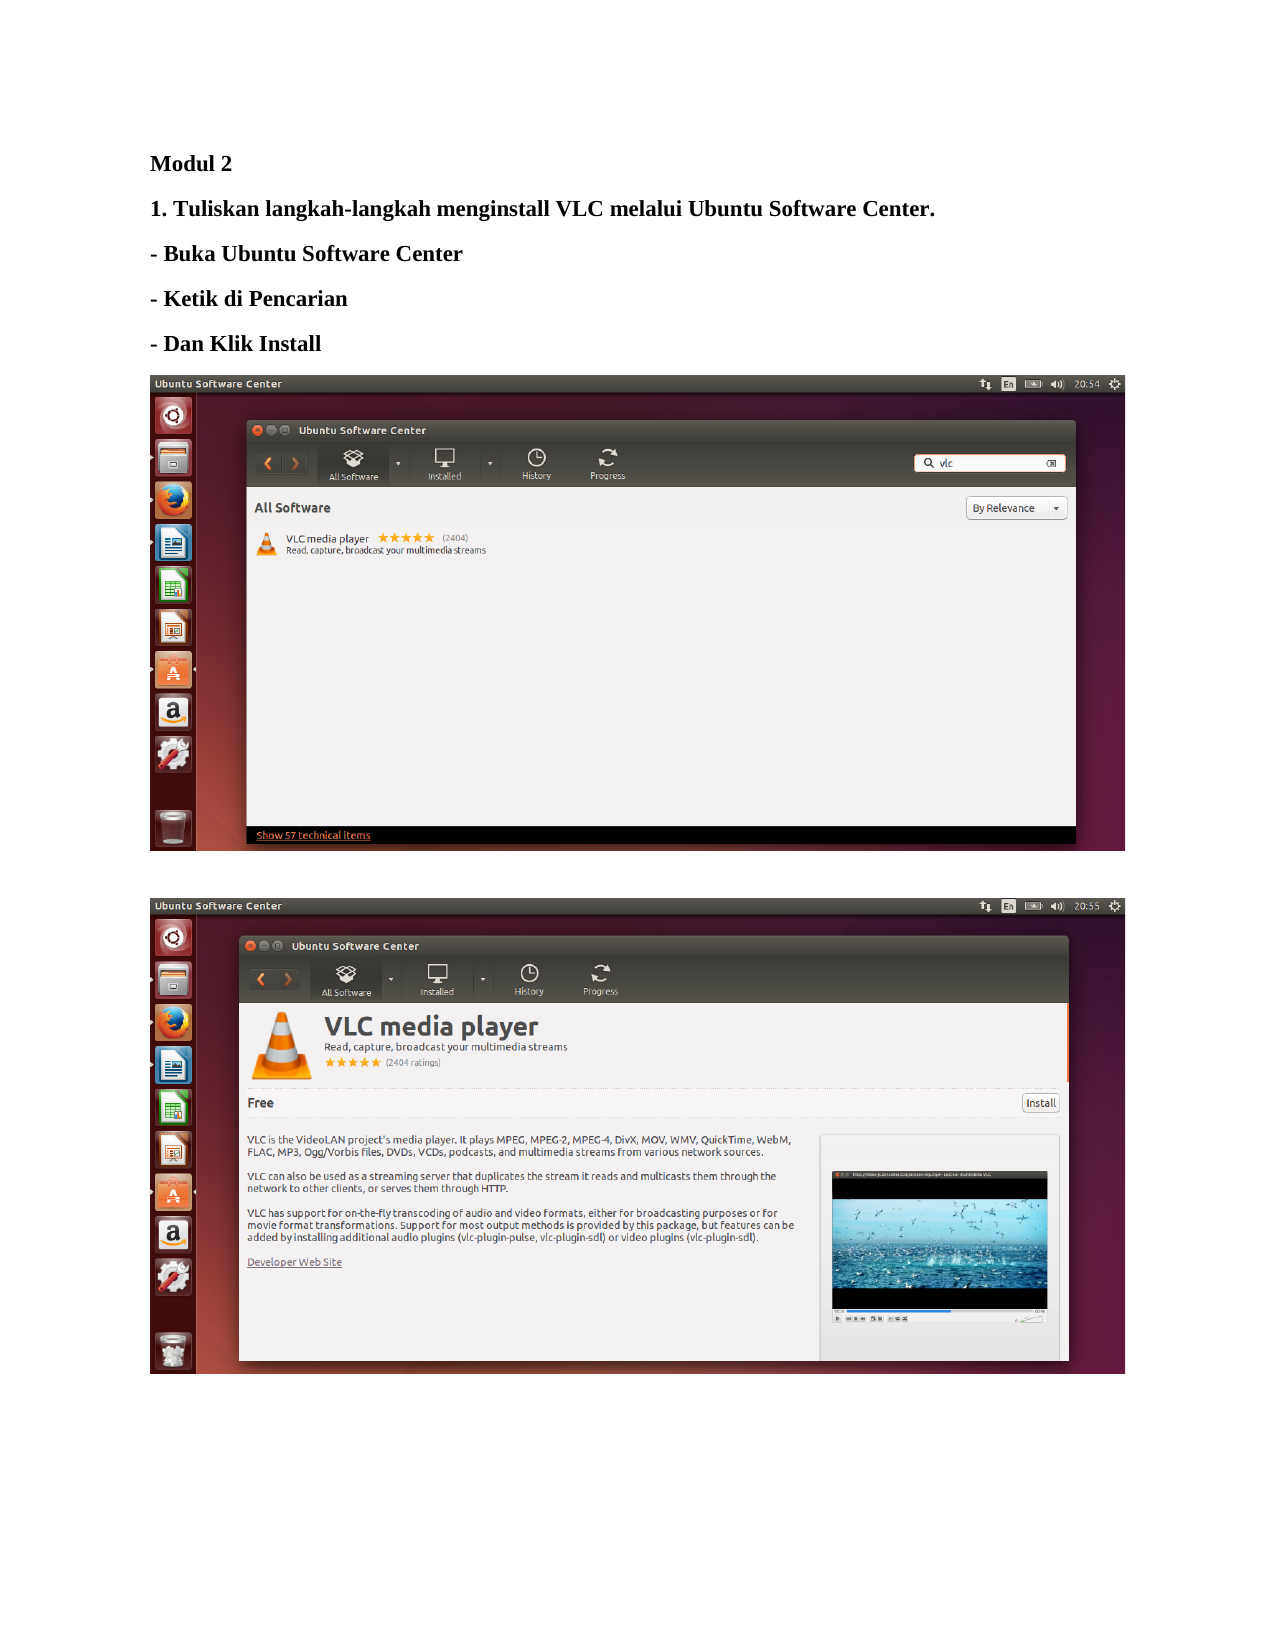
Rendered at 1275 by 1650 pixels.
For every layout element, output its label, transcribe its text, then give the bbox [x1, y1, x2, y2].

text - Dan Klik Install [150, 330, 1125, 357]
picture [150, 375, 1125, 851]
text - Ketik di Pencarian [150, 285, 1125, 312]
text Modul 2 [150, 150, 1125, 176]
picture [150, 898, 1125, 1374]
text 1. Tuliskan langkah-langkah menginstall VLC melalui Ubuntu Software Center. [150, 195, 1125, 221]
text - Buka Ubuntu Software Center [150, 240, 1125, 267]
